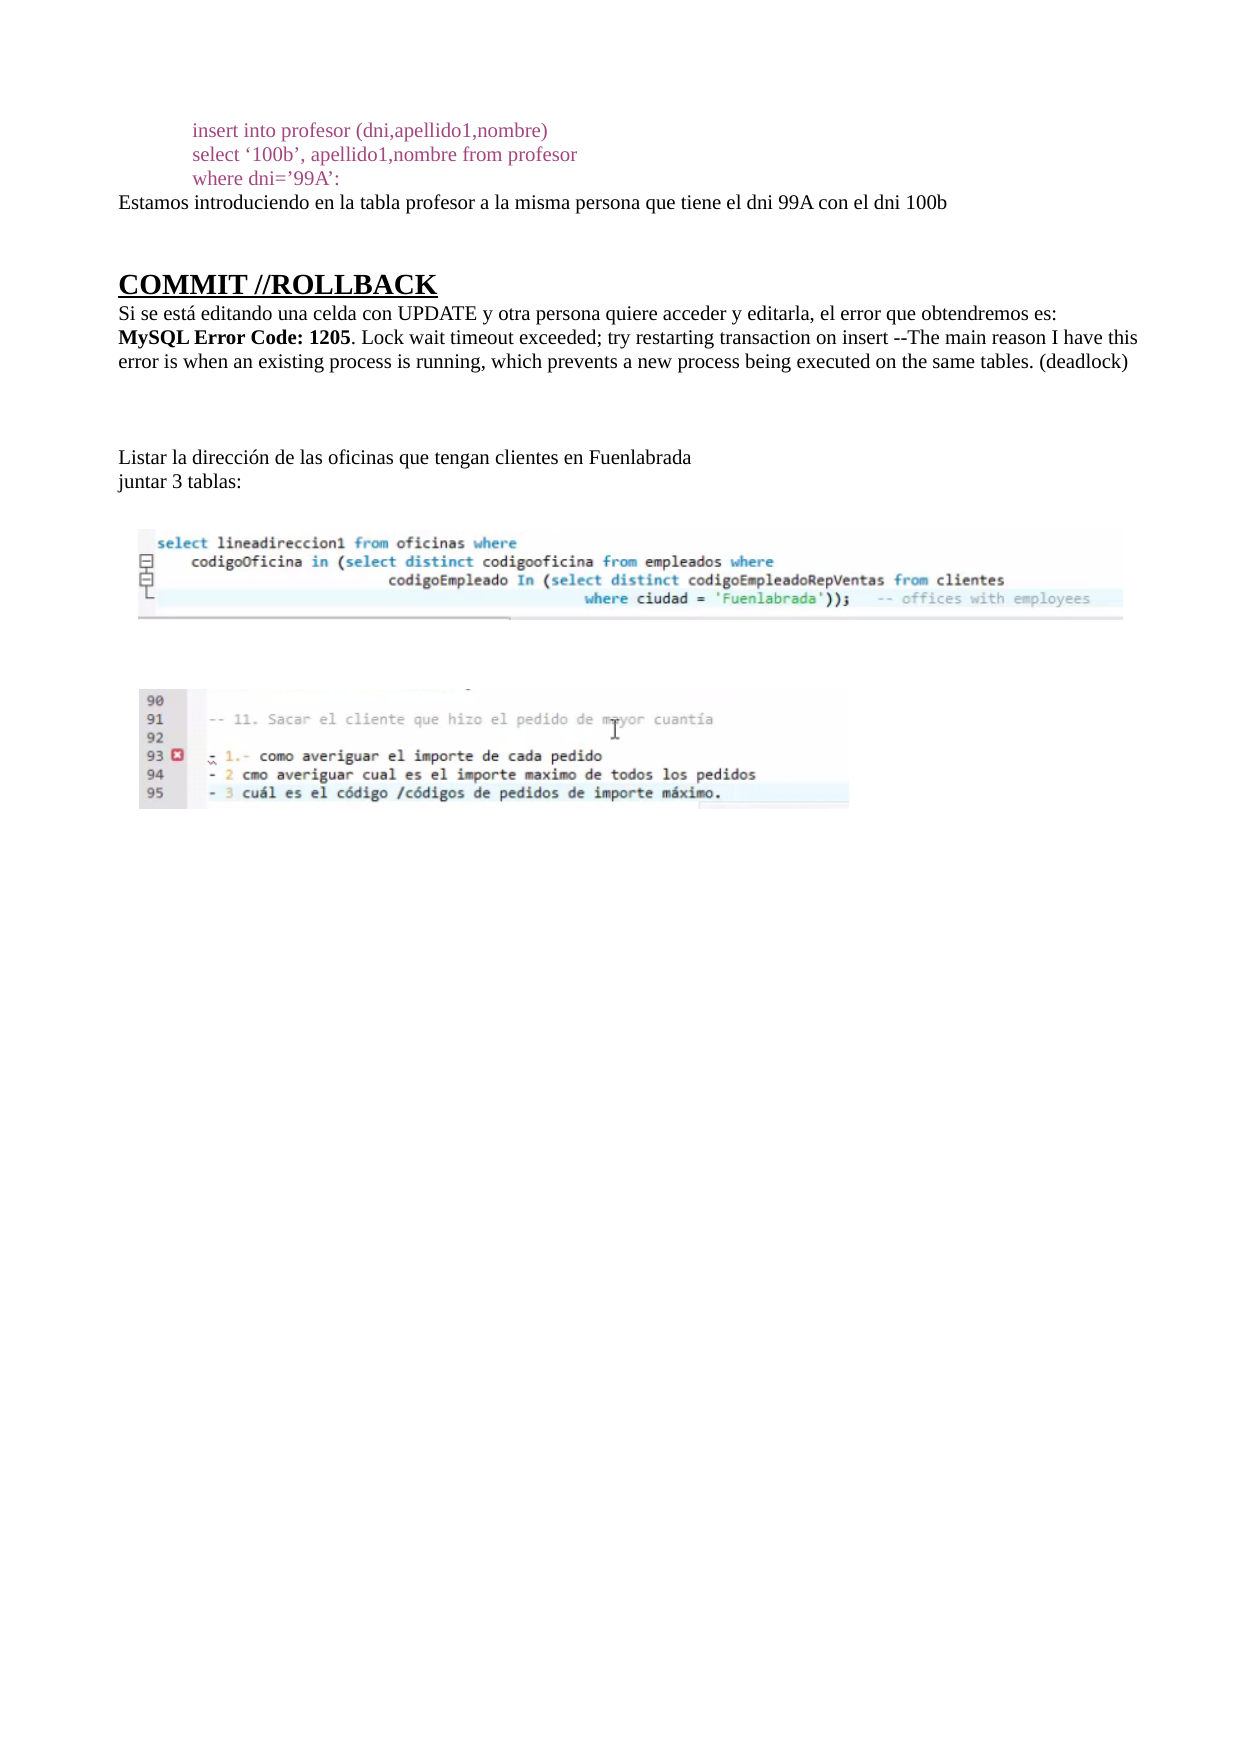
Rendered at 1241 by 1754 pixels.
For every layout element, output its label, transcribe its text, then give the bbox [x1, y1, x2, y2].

text Estamos introduciendo en la tabla profesor a la misma persona que tiene el dni 99A con el dni 100b [118, 190, 1181, 214]
text where dni=’99A’: [192, 166, 1181, 190]
text COMMIT //ROLLBACK [118, 267, 1181, 301]
text insert into profesor (dni,apellido1,nombre) [192, 118, 1181, 142]
picture [139, 689, 850, 809]
text Si se está editando una celda con UPDATE y otra persona quiere acceder y editarla, el error que obtendremos es: [118, 301, 1181, 325]
picture [138, 529, 1124, 620]
text Listar la dirección de las oficinas que tengan clientes en Fuenlabrada [118, 445, 1181, 469]
text MySQL Error Code: 1205. Lock wait timeout exceeded; try restarting transaction on insert --The main reason I have this error is when an existing process is running, which prevents a new process being executed on the same tables. (deadlock) [118, 325, 1181, 373]
text juntar 3 tablas: [118, 469, 1181, 493]
text select ‘100b’, apellido1,nombre from profesor [192, 142, 1181, 166]
